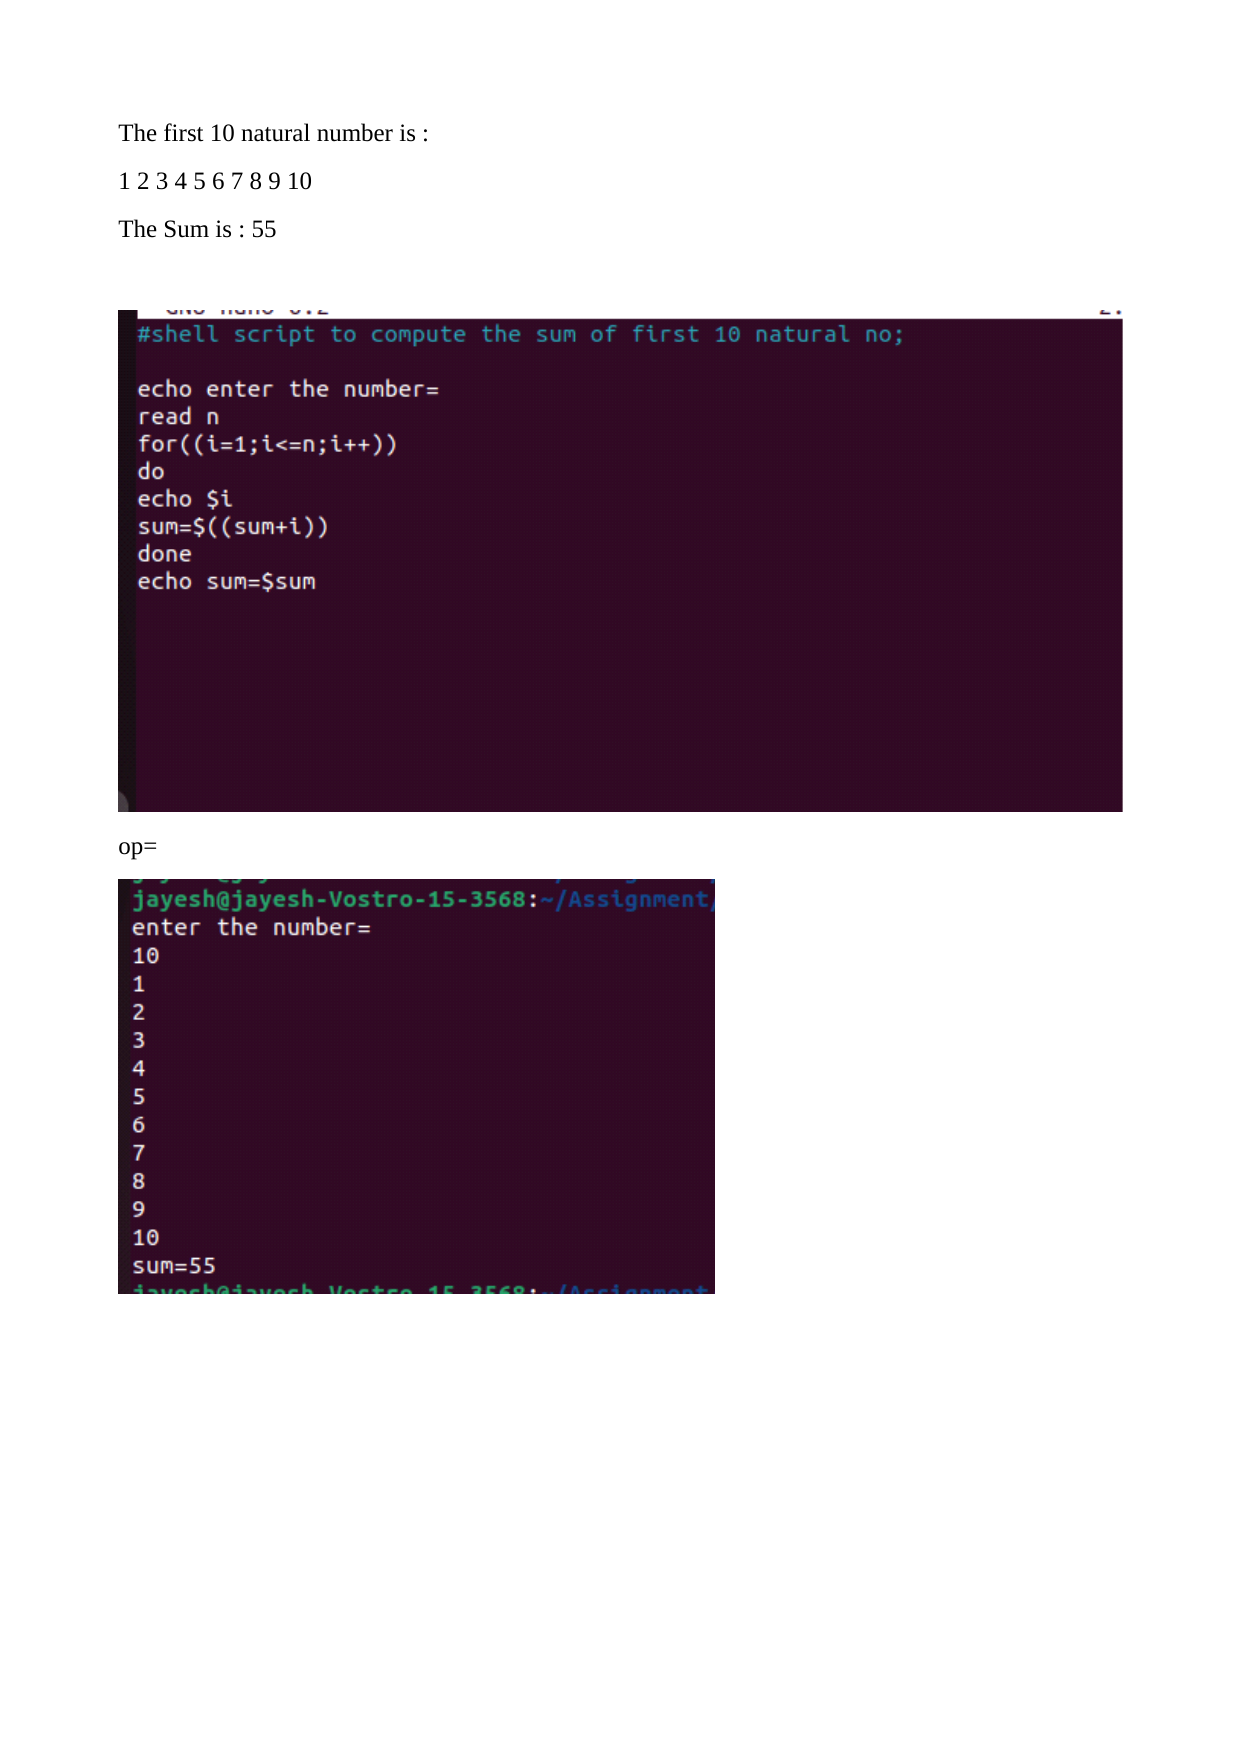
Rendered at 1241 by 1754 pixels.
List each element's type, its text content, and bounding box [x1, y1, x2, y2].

text The first 10 natural number is : [118, 118, 1122, 147]
text op= [118, 831, 1122, 860]
text The Sum is : 55 [118, 214, 1122, 243]
text 1 2 3 4 5 6 7 8 9 10 [118, 166, 1122, 195]
